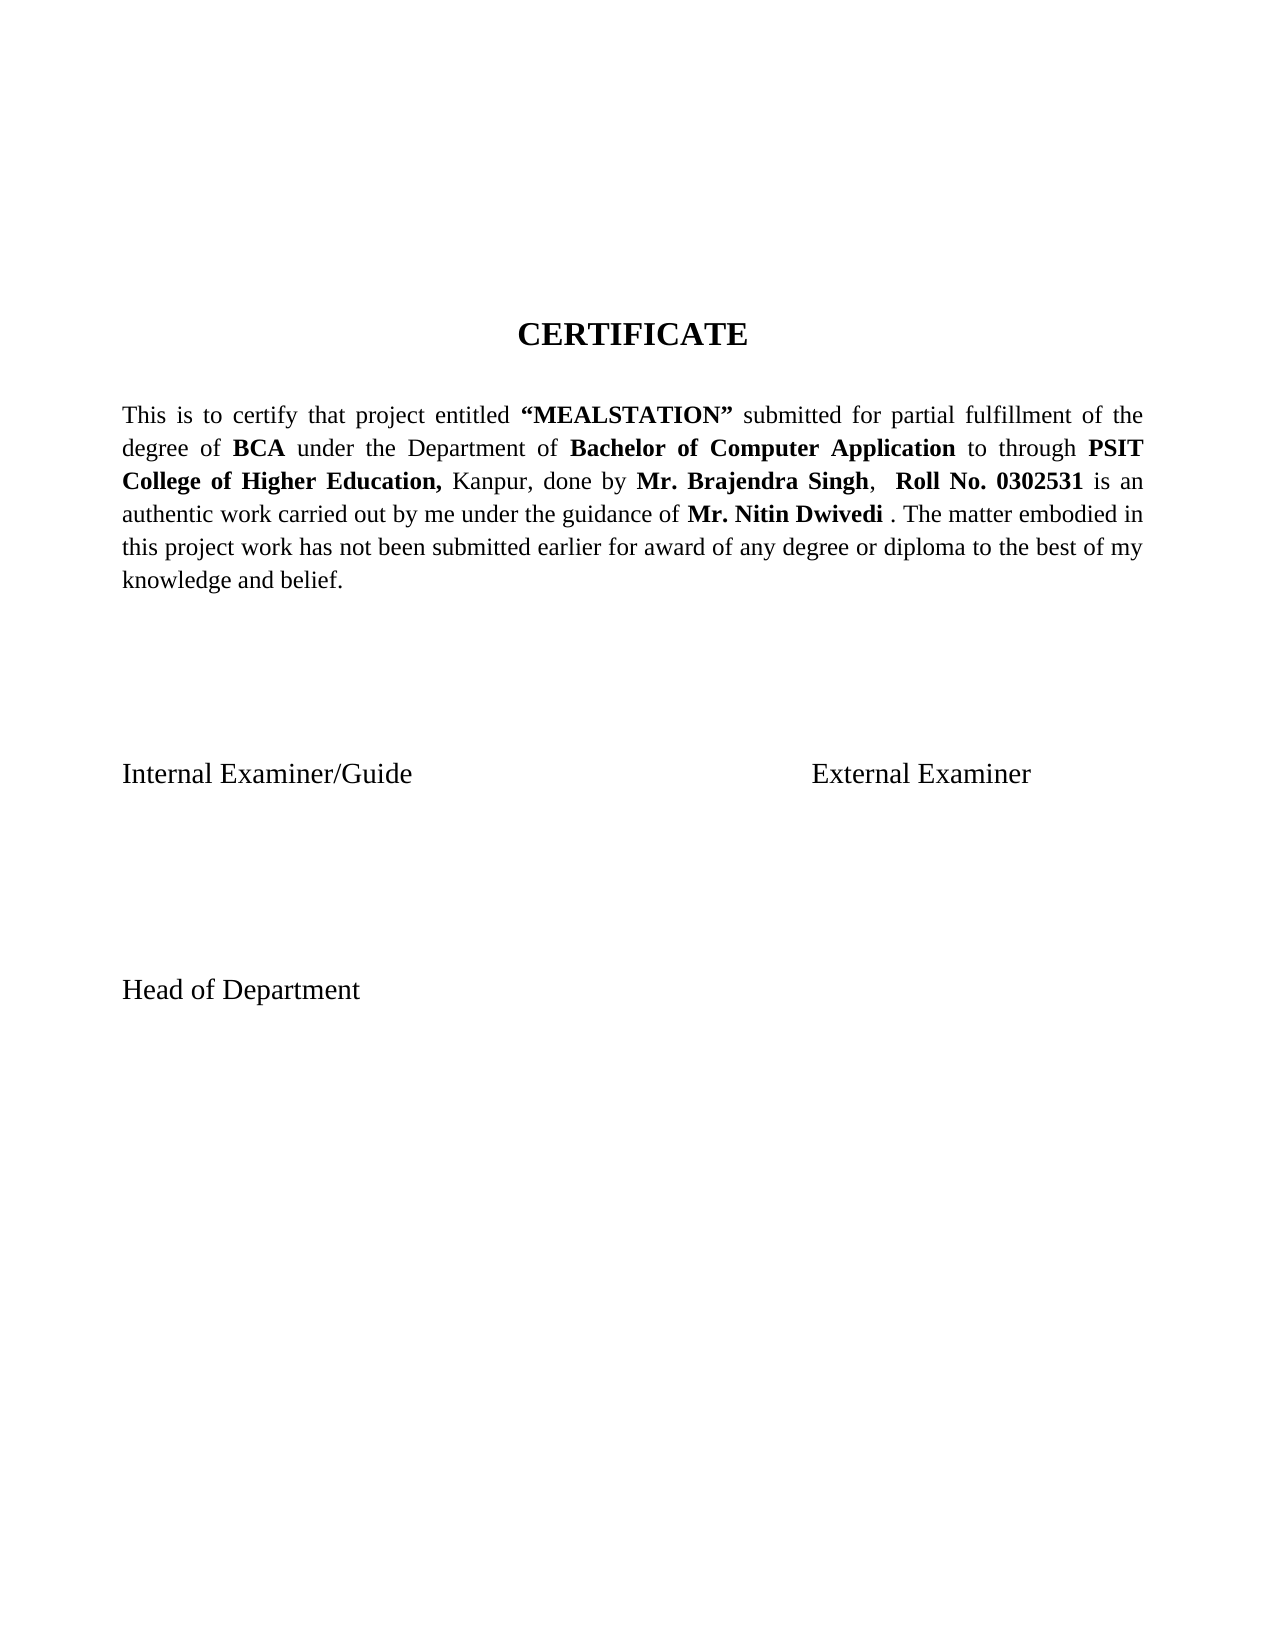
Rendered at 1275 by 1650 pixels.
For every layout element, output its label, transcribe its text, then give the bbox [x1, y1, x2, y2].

subtitle Internal Examiner/Guide External Examiner [122, 757, 1144, 790]
subtitle Head of Department [122, 972, 1144, 1006]
text This is to certify that project entitled “MEALSTATION” submitted for partial fulfillment of the degree of BCA under the Department of Bachelor of Computer Application to through PSIT College of Higher Education, Kanpur, done by Mr. Brajendra Singh, Roll No. 0302531 is an authentic work carried out by me under the guidance of Mr. Nitin Dwivedi . The matter embodied in this project work has not been submitted earlier for award of any degree or diploma to the best of my knowledge and belief. [122, 400, 1144, 594]
subtitle CERTIFICATE [122, 314, 1144, 352]
